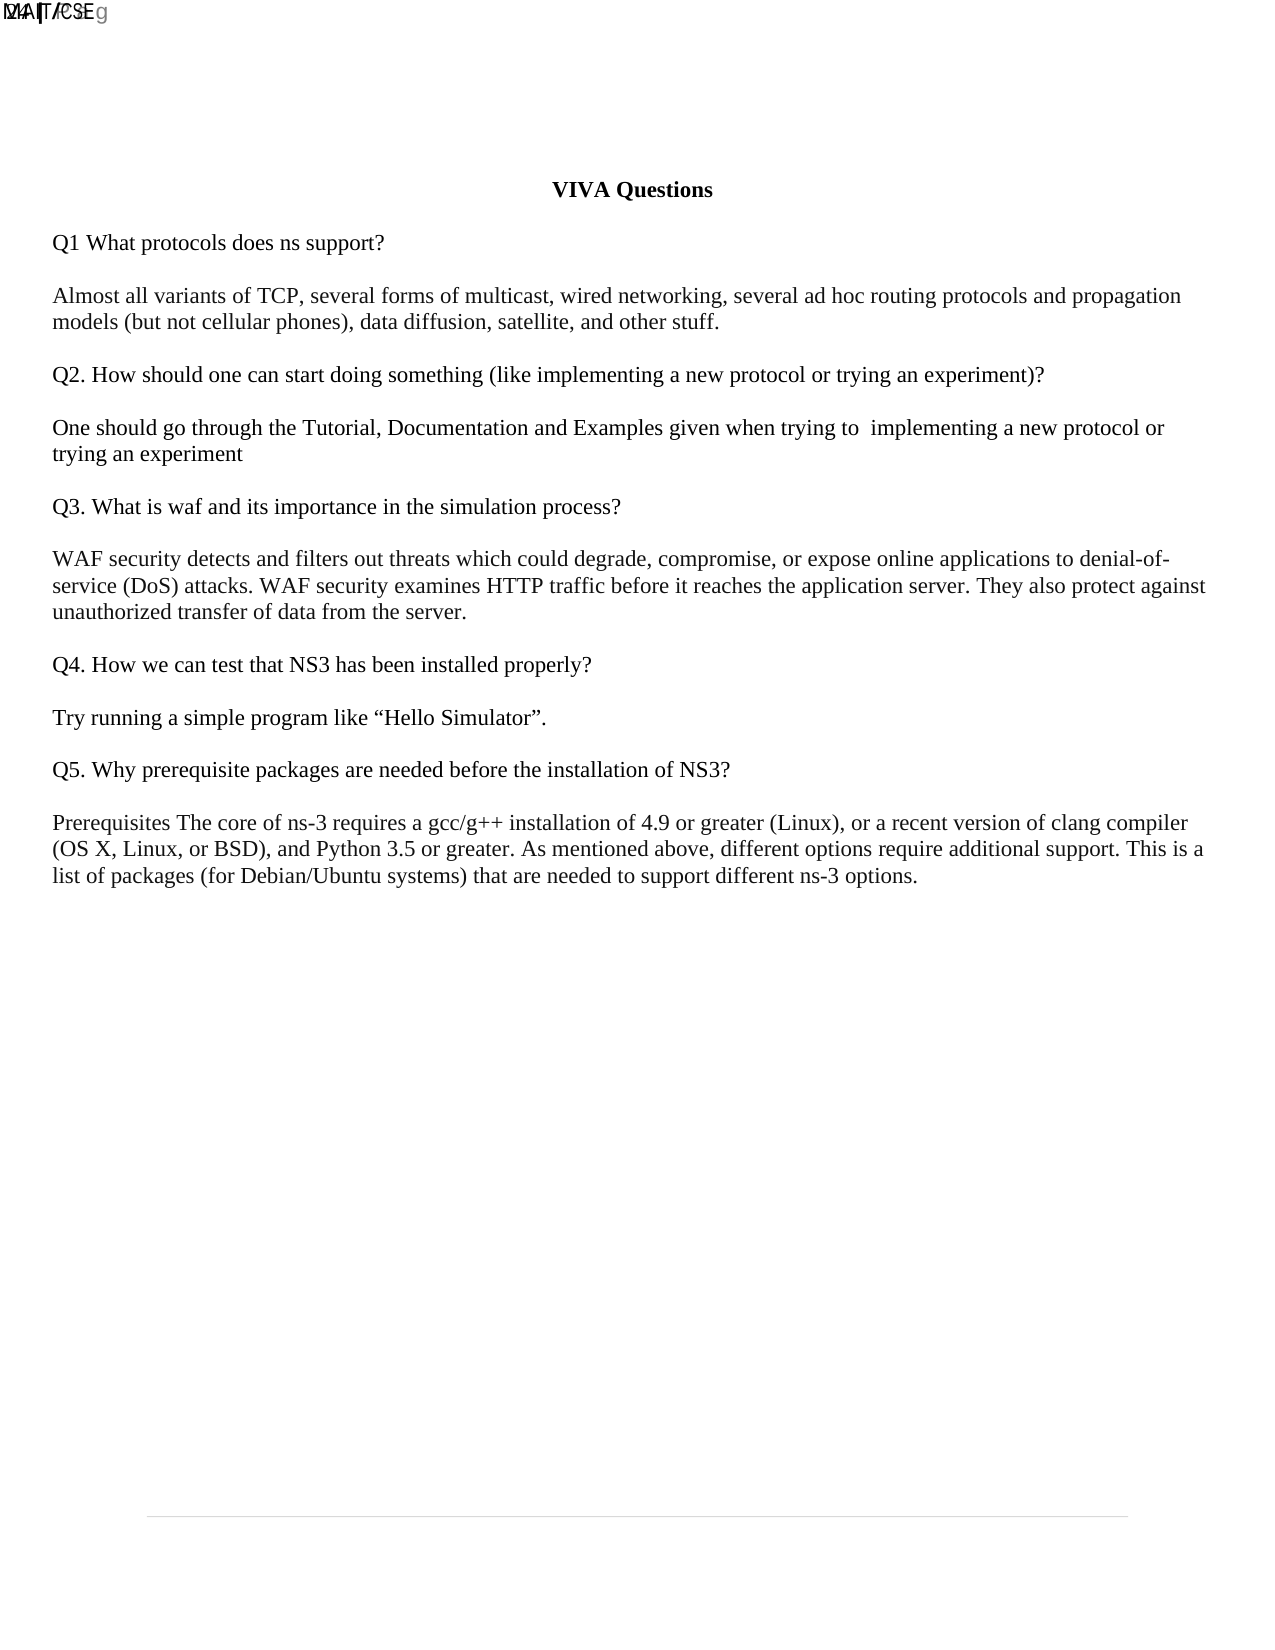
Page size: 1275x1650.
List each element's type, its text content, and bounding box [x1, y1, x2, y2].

text WAF security detects and filters out threats which could degrade, compromise, or expose online applications to denial-of-service (DoS) attacks. WAF security examines HTTP traffic before it reaches the application server. They also protect against unauthorized transfer of data from the server. [52, 546, 1212, 624]
text Q2. How should one can start doing something (like implementing a new protocol or trying an experiment)? [52, 361, 1212, 387]
text Q1 What protocols does ns support? [52, 229, 1212, 256]
text Q4. How we can test that NS3 has been installed properly? [52, 651, 1212, 677]
text Almost all variants of TCP, several forms of multicast, wired networking, several ad hoc routing protocols and propagation models (but not cellular phones), data diffusion, satellite, and other stuff. [52, 282, 1212, 335]
text Q5. Why prerequisite packages are needed before the installation of NS3? [52, 756, 1212, 783]
text Prerequisites The core of ns-3 requires a gcc/g++ installation of 4.9 or greater (Linux), or a recent version of clang compiler (OS X, Linux, or BSD), and Python 3.5 or greater. As mentioned above, different options require additional support. This is a list of packages (for Debian/Ubuntu systems) that are needed to support different ns-3 options. [52, 809, 1212, 888]
text Try running a simple program like “Hello Simulator”. [52, 704, 1212, 730]
text Q3. What is waf and its importance in the simulation process? [52, 493, 1212, 519]
text VIVA Questions [52, 177, 1212, 203]
text One should go through the Tutorial, Documentation and Examples given when trying to implementing a new protocol or trying an experiment [52, 414, 1212, 466]
